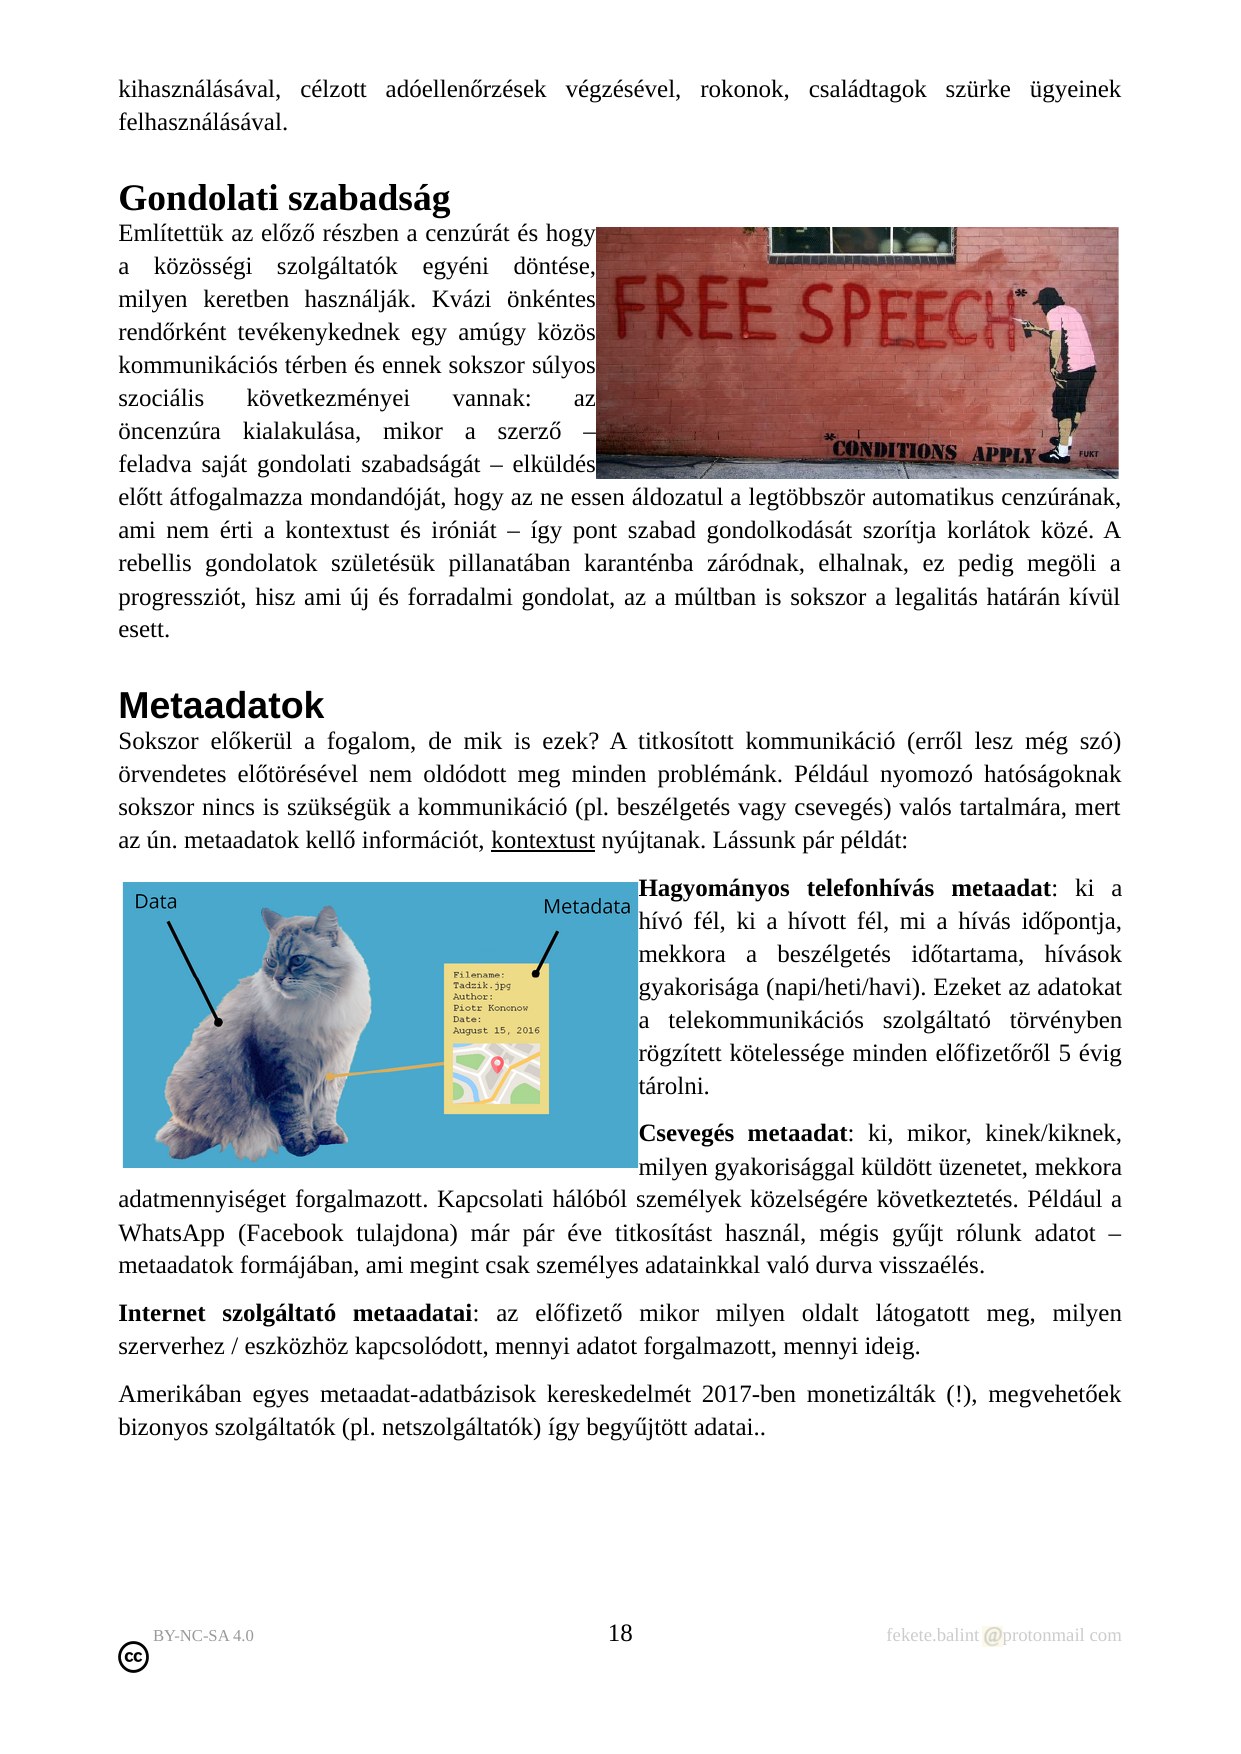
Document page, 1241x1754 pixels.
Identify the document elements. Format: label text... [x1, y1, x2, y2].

picture [118, 1641, 149, 1673]
text Említettük az előző részben a cenzúrát és hogy a közösségi szolgáltatók egyéni döntése, milyen keretben használják. Kvázi önkéntes rendőrként tevékenykednek egy amúgy közös kommunikációs térben és ennek sokszor súlyos szociális következményei vannak: az öncenzúra kialakulása, mikor a szerző – feladva saját gondolati szabadságát – elküldés előtt átfogalmazza mondandóját, hogy az ne essen áldozatul a legtöbbször automatikus cenzúrának, ami nem érti a kontextust és iróniát – így pont szabad gondolkodását szorítja korlátok közé. A rebellis gondolatok születésük pillanatában karanténba záródnak, elhalnak, ez pedig megöli a progressziót, hisz ami új és forradalmi gondolat, az a múltban is sokszor a legalitás határán kívül esett. [118, 218, 1122, 643]
text Amerikában egyes metaadat-adatbázisok kereskedelmét 2017-ben monetizálták (!), megvehetőek bizonyos szolgáltatók (pl. netszolgáltatók) így begyűjtött adatai.. [118, 1379, 1122, 1441]
subtitle Metaadatok [118, 683, 1122, 726]
text Csevegés metaadat: ki, mikor, kinek/kiknek, milyen gyakorisággal küldött üzenetet, mekkora adatmennyiséget forgalmazott. Kapcsolati hálóból személyek közelségére következtetés. Például a WhatsApp (Facebook tulajdona) már pár éve titkosítást használ, mégis gyűjt rólunk adatot – metaadatok formájában, ami megint csak személyes adatainkkal való durva visszaélés. [118, 1118, 1122, 1279]
text Sokszor előkerül a fogalom, de mik is ezek? A titkosított kommunikáció (erről lesz még szó) örvendetes előtörésével nem oldódott meg minden problémánk. Például nyomozó hatóságoknak sokszor nincs is szükségük a kommunikáció (pl. beszélgetés vagy csevegés) valós tartalmára, mert az ún. metaadatok kellő információt, kontextust nyújtanak. Lássunk pár példát: [118, 726, 1122, 854]
subtitle Gondolati szabadság [118, 175, 1122, 218]
text Internet szolgáltató metaadatai: az előfizető mikor milyen oldalt látogatott meg, milyen szerverhez / eszközhöz kapcsolódott, mennyi adatot forgalmazott, mennyi ideig. [118, 1298, 1122, 1360]
text kihasználásával, célzott adóellenőrzések végzésével, rokonok, családtagok szürke ügyeinek felhasználásával. [118, 74, 1122, 136]
picture [122, 882, 639, 1168]
text Hagyományos telefonhívás metaadat: ki a hívó fél, ki a hívott fél, mi a hívás időpontja, mekkora a beszélgetés időtartama, hívások gyakorisága (napi/heti/havi). Ezeket az adatokat a telekommunikációs szolgáltató törvényben rögzített kötelessége minden előfizetőről 5 évig tárolni. [118, 873, 1122, 1100]
picture [596, 227, 1119, 479]
picture [982, 1626, 1003, 1647]
